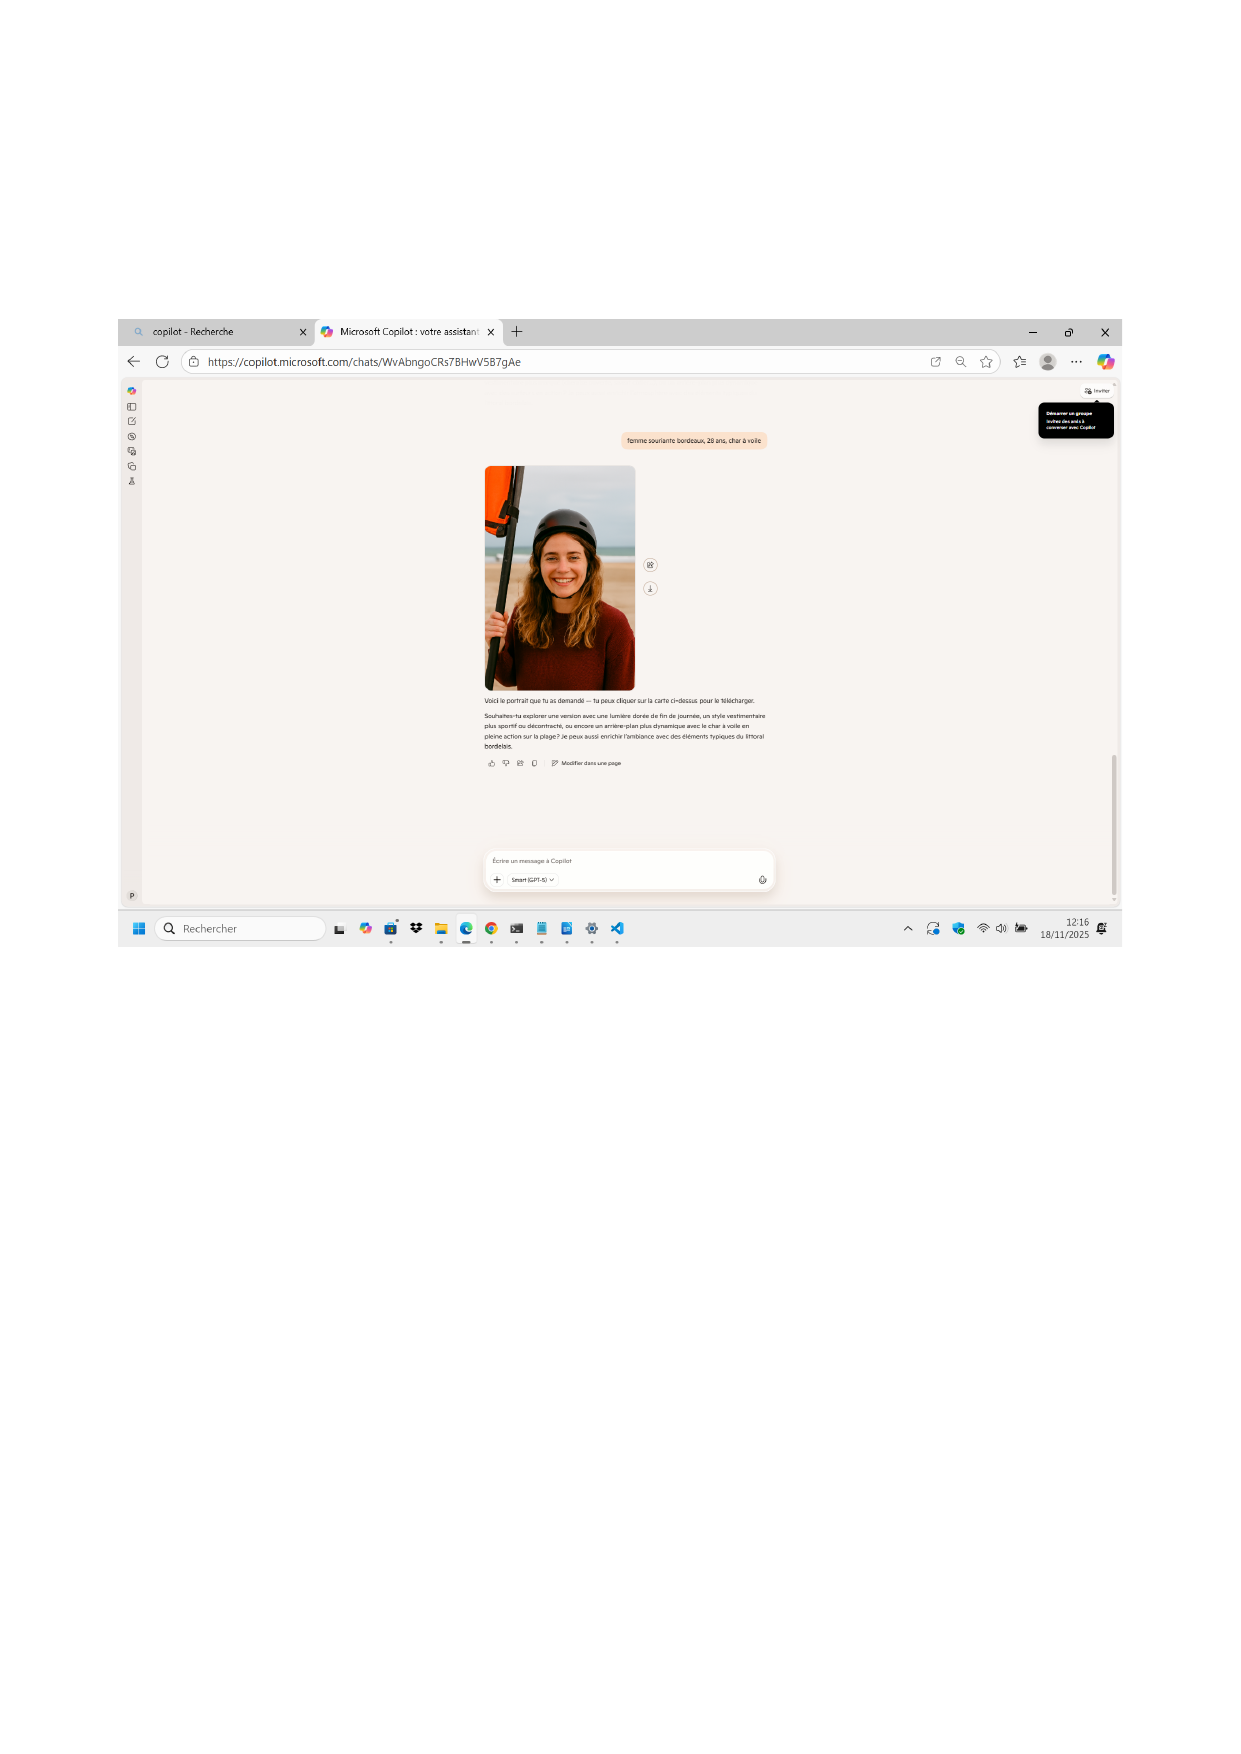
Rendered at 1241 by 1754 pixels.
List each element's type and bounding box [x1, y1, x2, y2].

picture [118, 319, 1123, 947]
